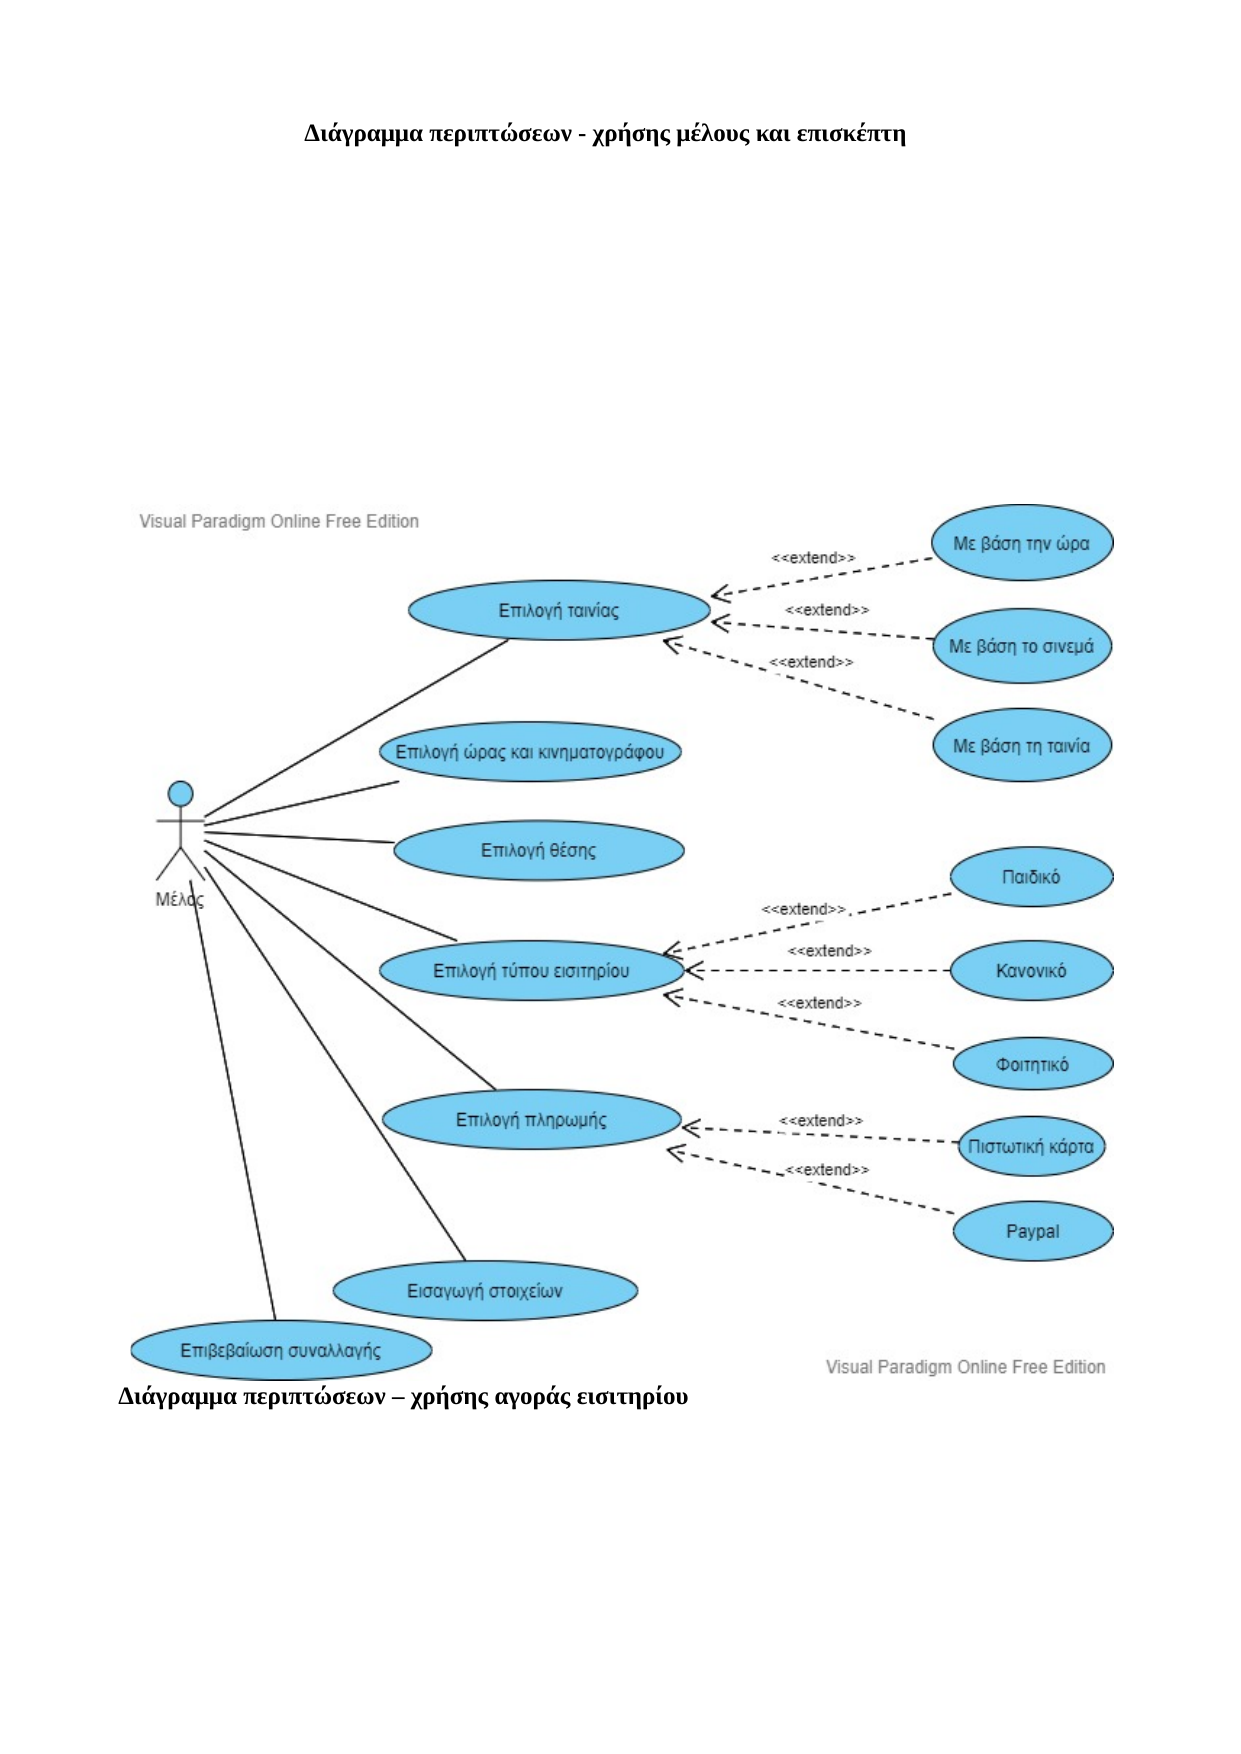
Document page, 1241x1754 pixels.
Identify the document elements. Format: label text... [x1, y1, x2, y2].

text Διάγραμμα περιπτώσεων – χρήσης αγοράς εισιτηρίου [118, 566, 1122, 1409]
text Διάγραμμα περιπτώσεων - χρήσης μέλους και επισκέπτη [118, 118, 1122, 147]
